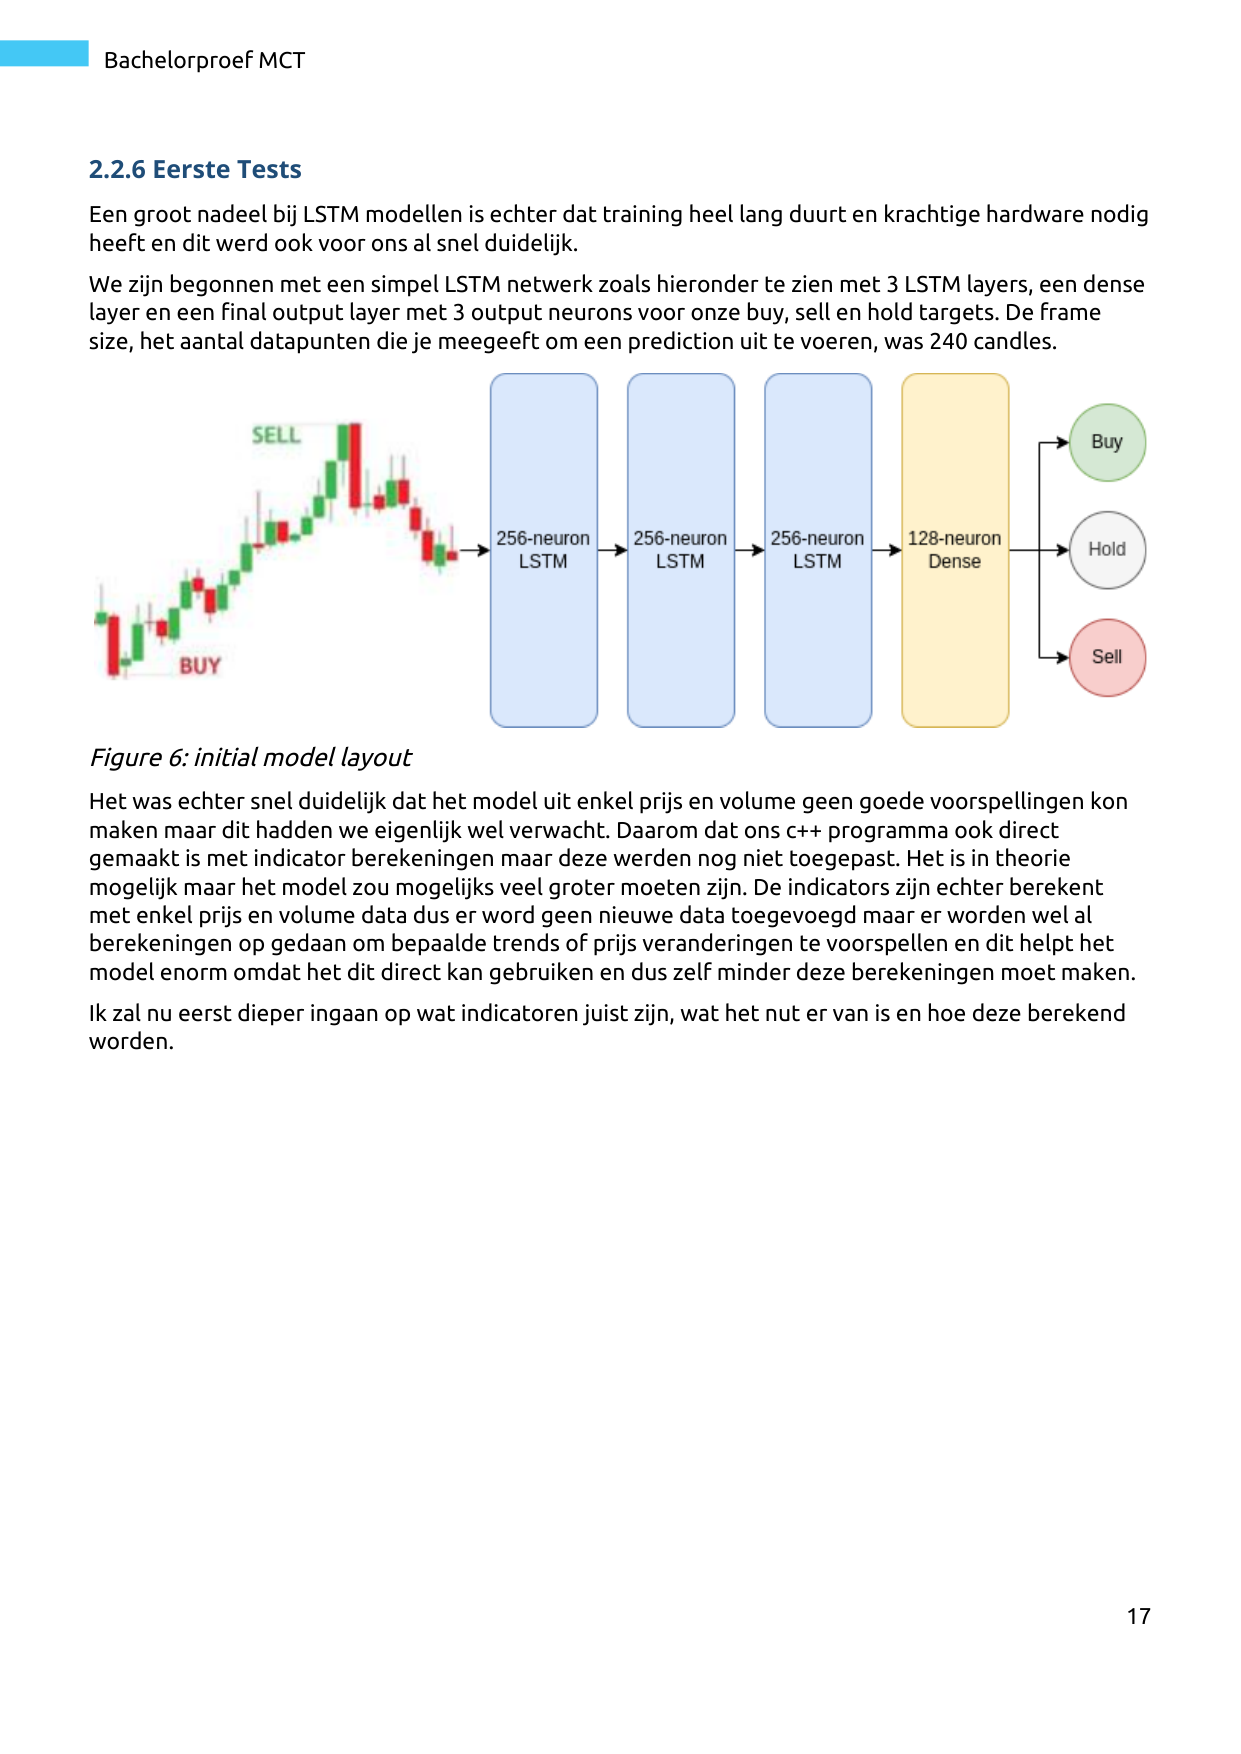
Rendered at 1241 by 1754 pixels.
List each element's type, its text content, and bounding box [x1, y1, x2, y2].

text Een groot nadeel bij LSTM modellen is echter dat training heel lang duurt en krachtige hardware nodig heeft en dit werd ook voor ons al snel duidelijk. [89, 201, 1152, 256]
picture [94, 373, 1147, 728]
text Het was echter snel duidelijk dat het model uit enkel prijs en volume geen goede voorspellingen kon maken maar dit hadden we eigenlijk wel verwacht. Daarom dat ons c++ programma ook direct gemaakt is met indicator berekeningen maar deze werden nog niet toegepast. Het is in theorie mogelijk maar het model zou mogelijks veel groter moeten zijn. De indicators zijn echter berekent met enkel prijs en volume data dus er word geen nieuwe data toegevoegd maar er worden wel al berekeningen op gedaan om bepaalde trends of prijs veranderingen te voorspellen en dit helpt het model enorm omdat het dit direct kan gebruiken en dus zelf minder deze berekeningen moet maken. [89, 771, 1152, 985]
subtitle 2.2.6 Eerste Tests [89, 152, 1152, 186]
text Ik zal nu eerst dieper ingaan op wat indicatoren juist zijn, wat het nut er van is en hoe deze berekend worden. [89, 999, 1152, 1054]
text [89, 361, 1152, 374]
text We zijn begonnen met een simpel LSTM netwerk zoals hieronder te zien met 3 LSTM layers, een dense layer en een final output layer met 3 output neurons voor onze buy, sell en hold targets. De frame size, het aantal datapunten die je meegeeft om een prediction uit te voeren, was 240 candles. [89, 270, 1152, 353]
text Figure 6: initial model layout [89, 374, 1152, 771]
